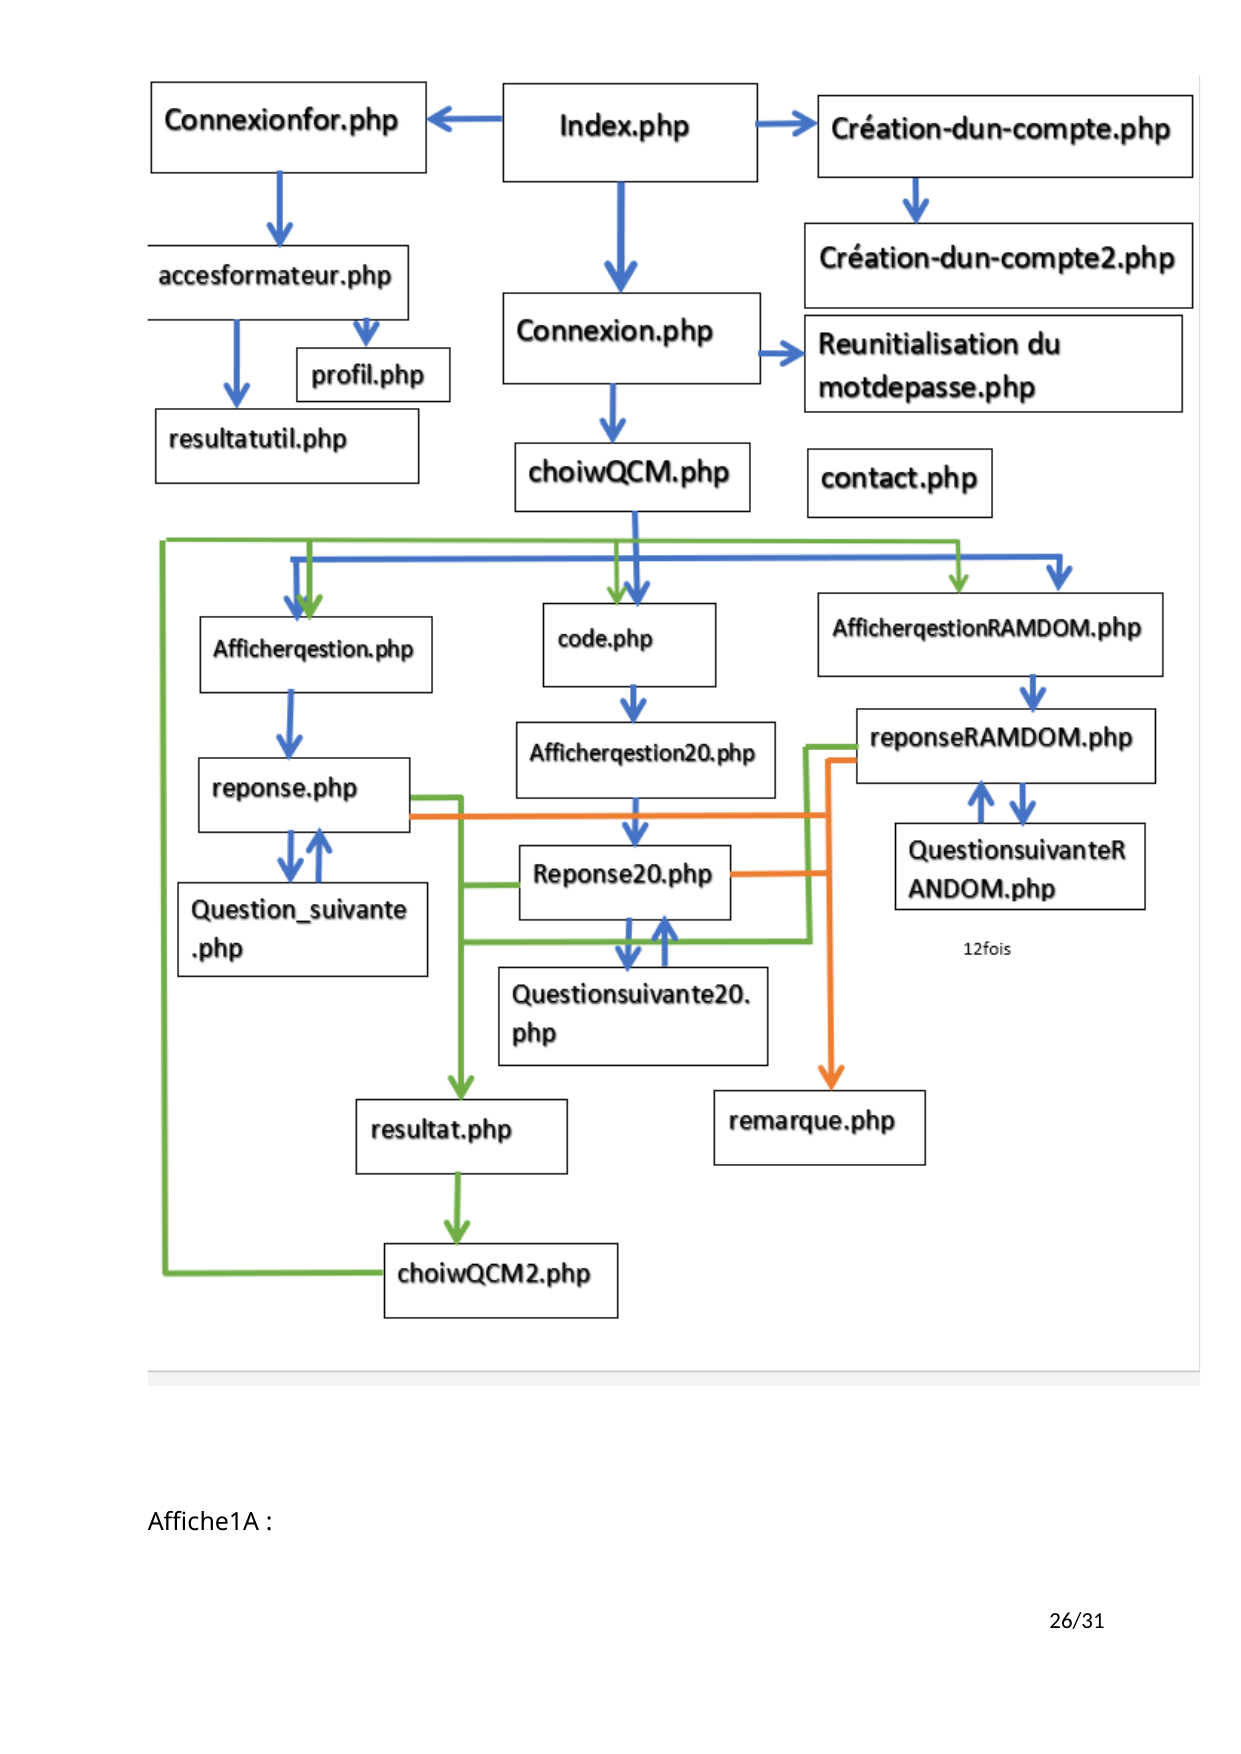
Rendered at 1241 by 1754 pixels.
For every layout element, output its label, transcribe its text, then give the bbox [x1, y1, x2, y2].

text Affiche1A : [148, 1503, 1093, 1537]
